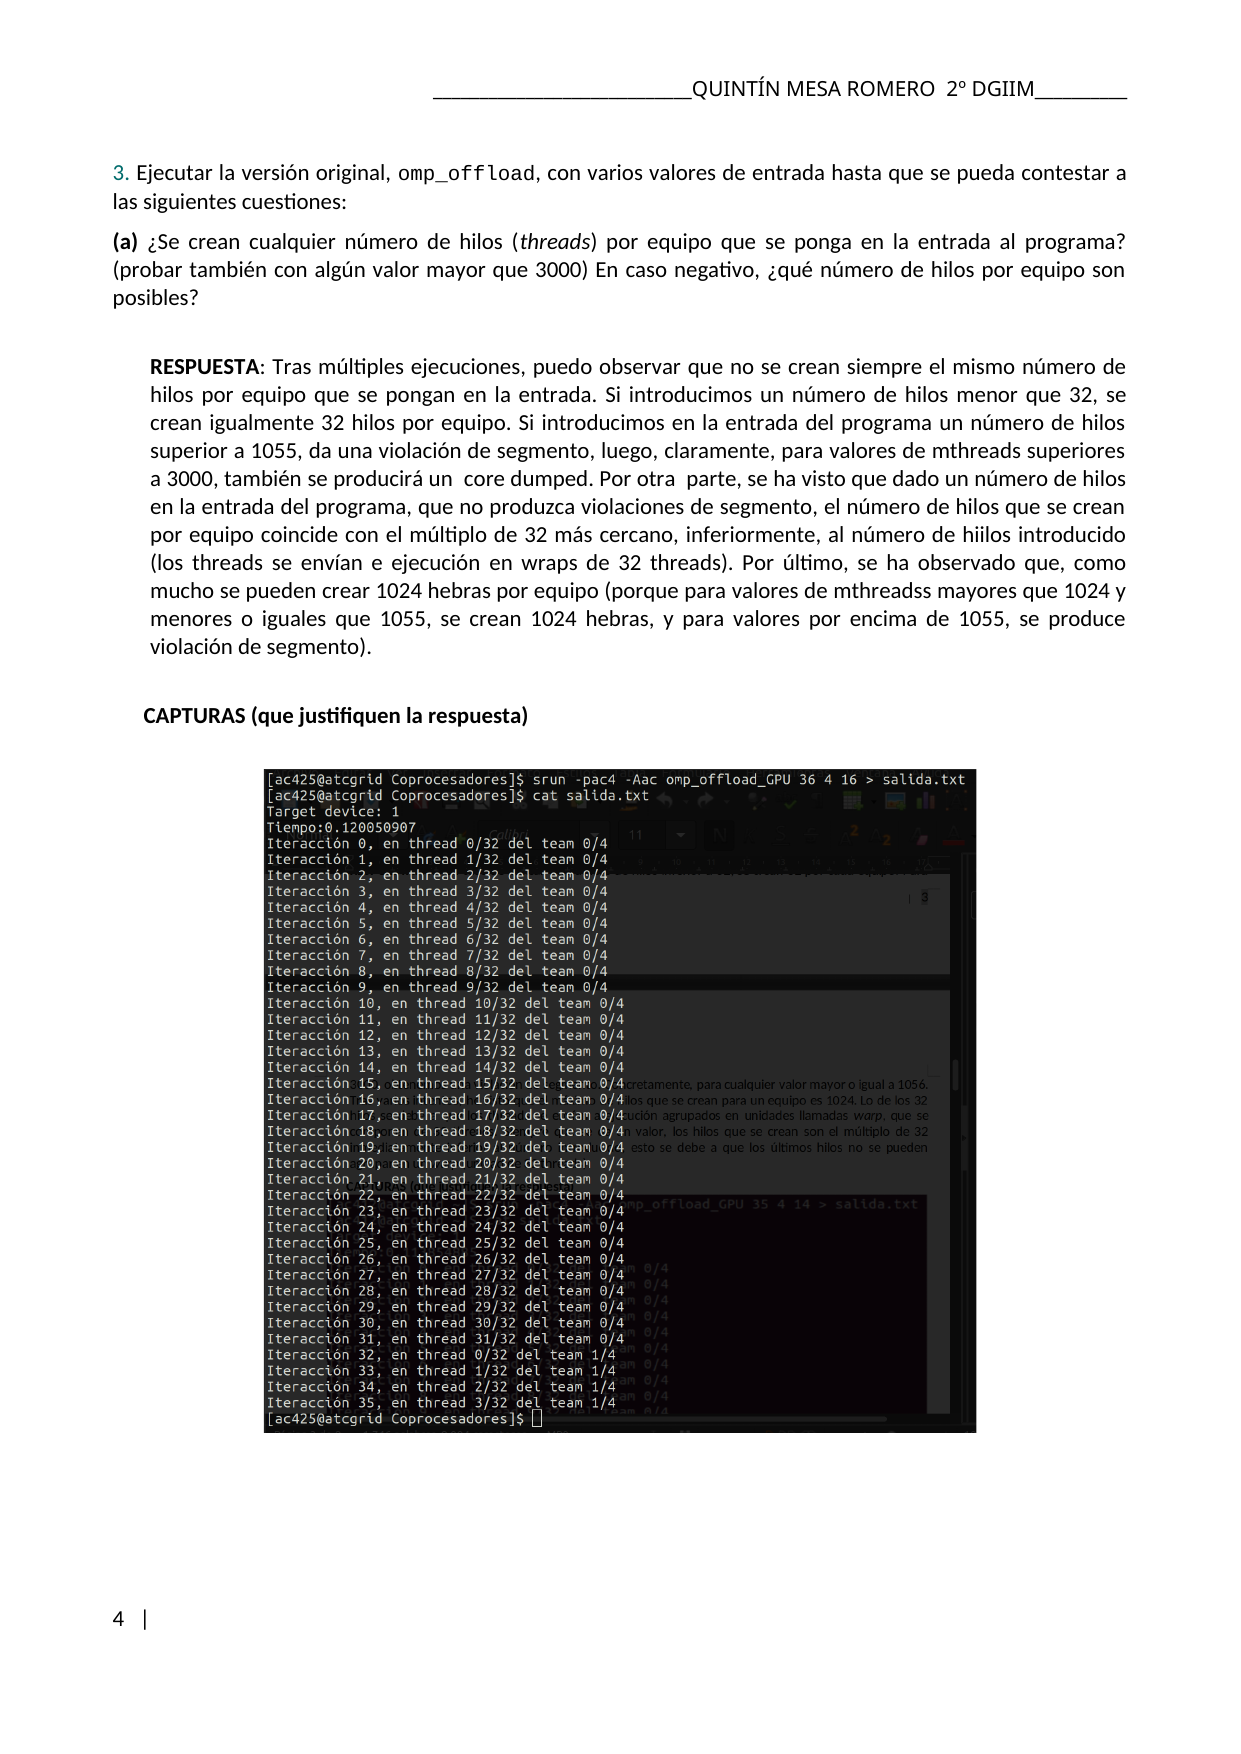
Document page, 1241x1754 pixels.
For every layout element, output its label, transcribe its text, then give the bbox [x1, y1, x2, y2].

list 3. Ejecutar la versión original, omp_offload, con varios valores de entrada hasta que se pueda contestar a las siguientes cuestiones: [112, 158, 1128, 215]
list (a) ¿Se crean cualquier número de hilos (threads) por equipo que se ponga en la entrada al programa? (probar también con algún valor mayor que 3000) En caso negativo, ¿qué número de hilos por equipo son posibles? [112, 227, 1128, 311]
picture [263, 769, 977, 1433]
text RESPUESTA: Tras múltiples ejecuciones, puedo observar que no se crean siempre el mismo número de hilos por equipo que se pongan en la entrada. Si introducimos un número de hilos menor que 32, se crean igualmente 32 hilos por equipo. Si introducimos en la entrada del programa un número de hilos superior a 1055, da una violación de segmento, luego, claramente, para valores de mthreads superiores a 3000, también se producirá un core dumped. Por otra parte, se ha visto que dado un número de hilos en la entrada del programa, que no produzca violaciones de segmento, el número de hilos que se crean por equipo coincide con el múltiplo de 32 más cercano, inferiormente, al número de hiilos introducido (los threads se envían e ejecución en wraps de 32 threads). Por último, se ha observado que, como mucho se pueden crear 1024 hebras por equipo (porque para valores de mthreadss mayores que 1024 y menores o iguales que 1055, se crean 1024 hebras, y para valores por encima de 1055, se produce violación de segmento). [150, 352, 1128, 660]
list CAPTURAS (que justifiquen la respuesta) [112, 701, 1128, 729]
